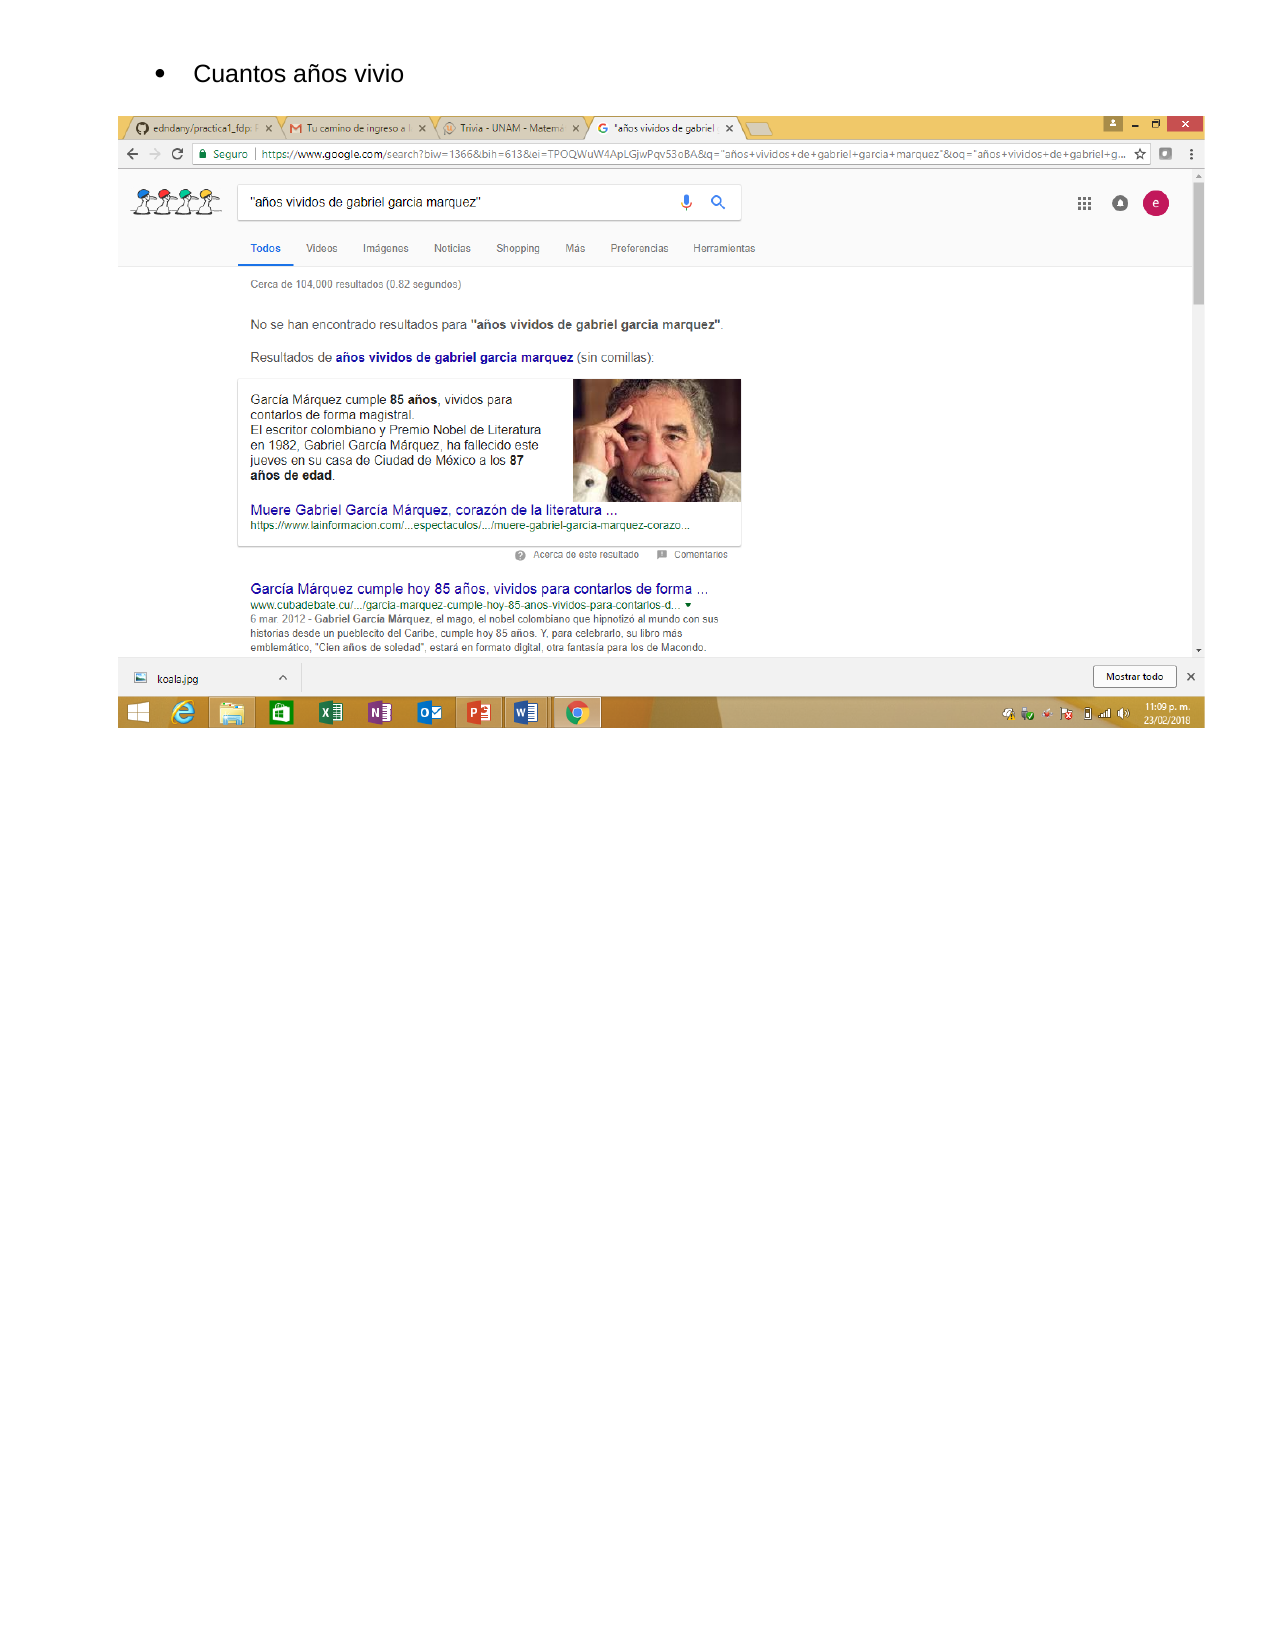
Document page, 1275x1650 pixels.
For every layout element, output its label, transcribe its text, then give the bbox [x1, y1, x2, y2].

list Cuantos años vivio [156, 59, 1205, 88]
